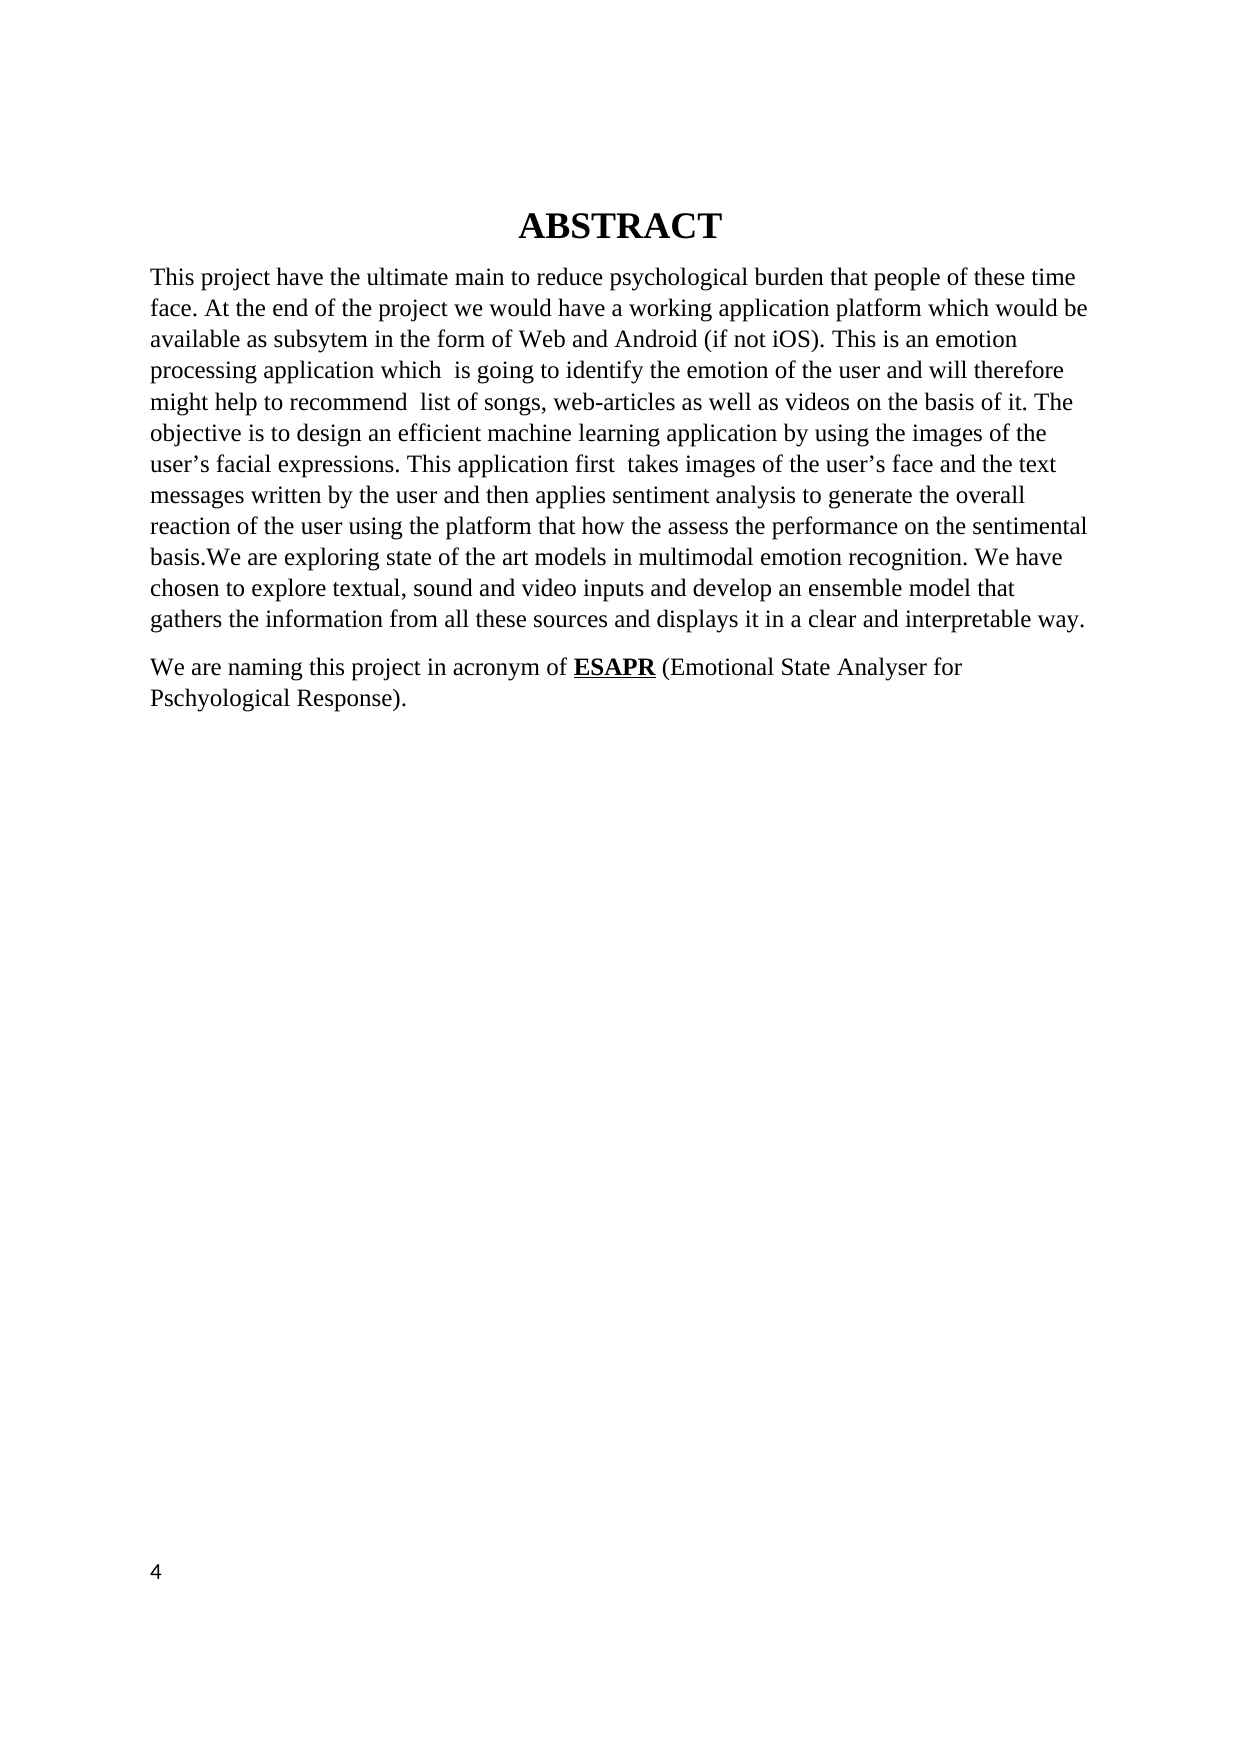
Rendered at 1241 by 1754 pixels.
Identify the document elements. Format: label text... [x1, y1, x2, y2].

subtitle ABSTRACT [150, 203, 1090, 247]
text This project have the ultimate main to reduce psychological burden that people of these time face. At the end of the project we would have a working application platform which would be available as subsytem in the form of Web and Android (if not iOS). This is an emotion processing application which is going to identify the emotion of the user and will therefore might help to recommend list of songs, web-articles as well as videos on the basis of it. The objective is to design an efficient machine learning application by using the images of the user’s facial expressions. This application first takes images of the user’s face and the text messages written by the user and then applies sentiment analysis to generate the overall reaction of the user using the platform that how the assess the performance on the sentimental basis.We are exploring state of the art models in multimodal emotion recognition. We have chosen to explore textual, sound and video inputs and develop an ensemble model that gathers the information from all these sources and displays it in a clear and interpretable way. [150, 262, 1090, 633]
text We are naming this project in acronym of ESAPR (Emotional State Analyser for Pschyological Response). [150, 652, 1090, 711]
